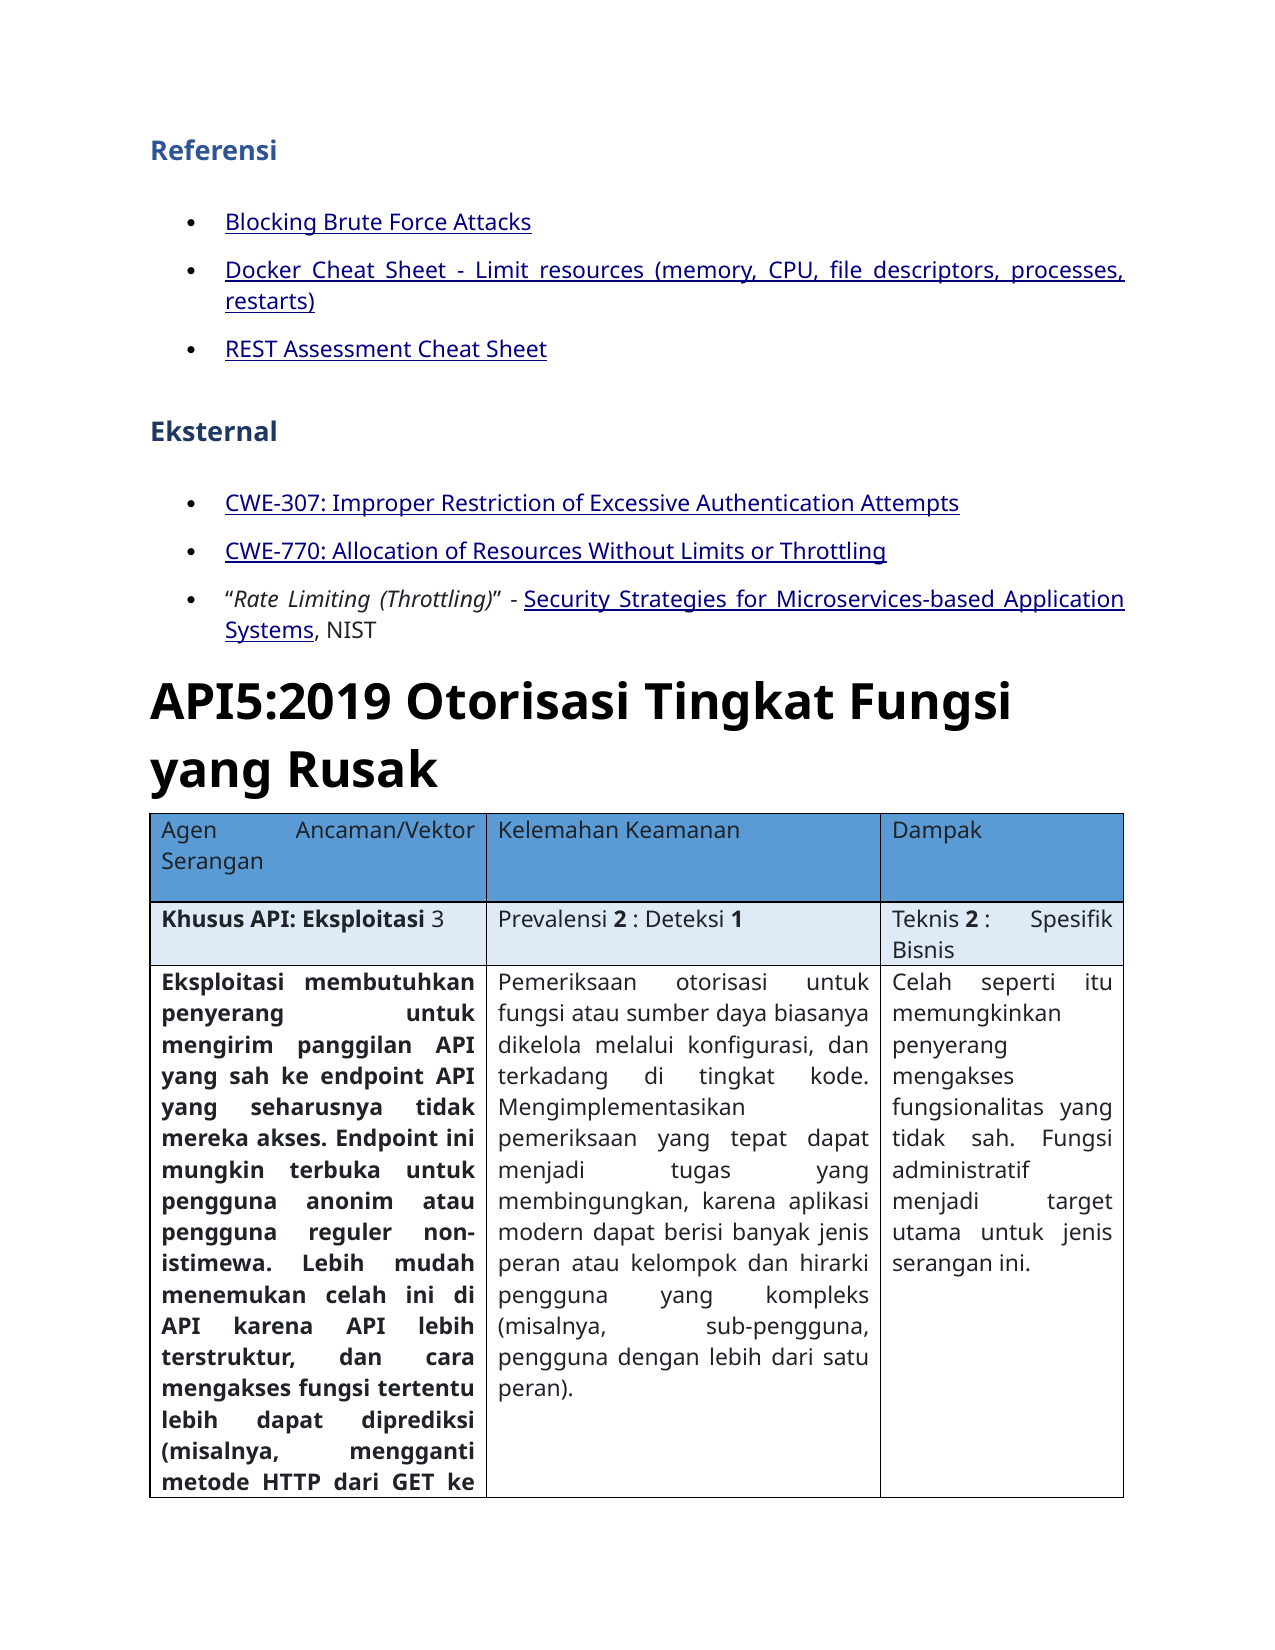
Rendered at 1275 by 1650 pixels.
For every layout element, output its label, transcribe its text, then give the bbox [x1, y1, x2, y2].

list “Rate Limiting (Throttling)” - Security Strategies for Microservices-based Application Systems, NIST [187, 583, 1125, 645]
table_cell Khusus API: Eksploitasi 3 [151, 903, 486, 965]
table_header Kelemahan Keamanan [487, 814, 880, 901]
list CWE-307: Improper Restriction of Excessive Authentication Attempts [187, 487, 1125, 518]
table_cell Prevalensi 2 : Deteksi 1 [487, 903, 880, 965]
list Docker Cheat Sheet - Limit resources (memory, CPU, file descriptors, processes, restarts) [187, 254, 1125, 316]
table_cell Celah seperti itu memungkinkan penyerang mengakses fungsionalitas yang tidak sah. Fungsi administratif menjadi target utama untuk jenis serangan ini. [881, 966, 1123, 1497]
list Blocking Brute Force Attacks [187, 206, 1125, 237]
table_cell Eksploitasi membutuhkan penyerang untuk mengirim panggilan API yang sah ke endpoint API yang seharusnya tidak mereka akses. Endpoint ini mungkin terbuka untuk pengguna anonim atau pengguna reguler non-istimewa. Lebih mudah menemukan celah ini di API karena API lebih terstruktur, dan cara mengakses fungsi tertentu lebih dapat diprediksi (misalnya, mengganti metode HTTP dari GET ke [151, 966, 486, 1497]
table_cell Pemeriksaan otorisasi untuk fungsi atau sumber daya biasanya dikelola melalui konfigurasi, dan terkadang di tingkat kode. Mengimplementasikan pemeriksaan yang tepat dapat menjadi tugas yang membingungkan, karena aplikasi modern dapat berisi banyak jenis peran atau kelompok dan hirarki pengguna yang kompleks (misalnya, sub-pengguna, pengguna dengan lebih dari satu peran). [487, 966, 880, 1497]
table_cell Teknis 2 : Spesifik Bisnis [881, 903, 1123, 965]
subtitle Eksternal [150, 412, 1125, 449]
subtitle API5:2019 Otorisasi Tingkat Fungsi yang Rusak [150, 666, 1125, 802]
table_header Dampak [881, 814, 1123, 901]
list REST Assessment Cheat Sheet [187, 333, 1125, 364]
table_header Agen Ancaman/Vektor Serangan [151, 814, 486, 901]
subtitle Referensi [150, 131, 1125, 168]
list CWE-770: Allocation of Resources Without Limits or Throttling [187, 535, 1125, 566]
